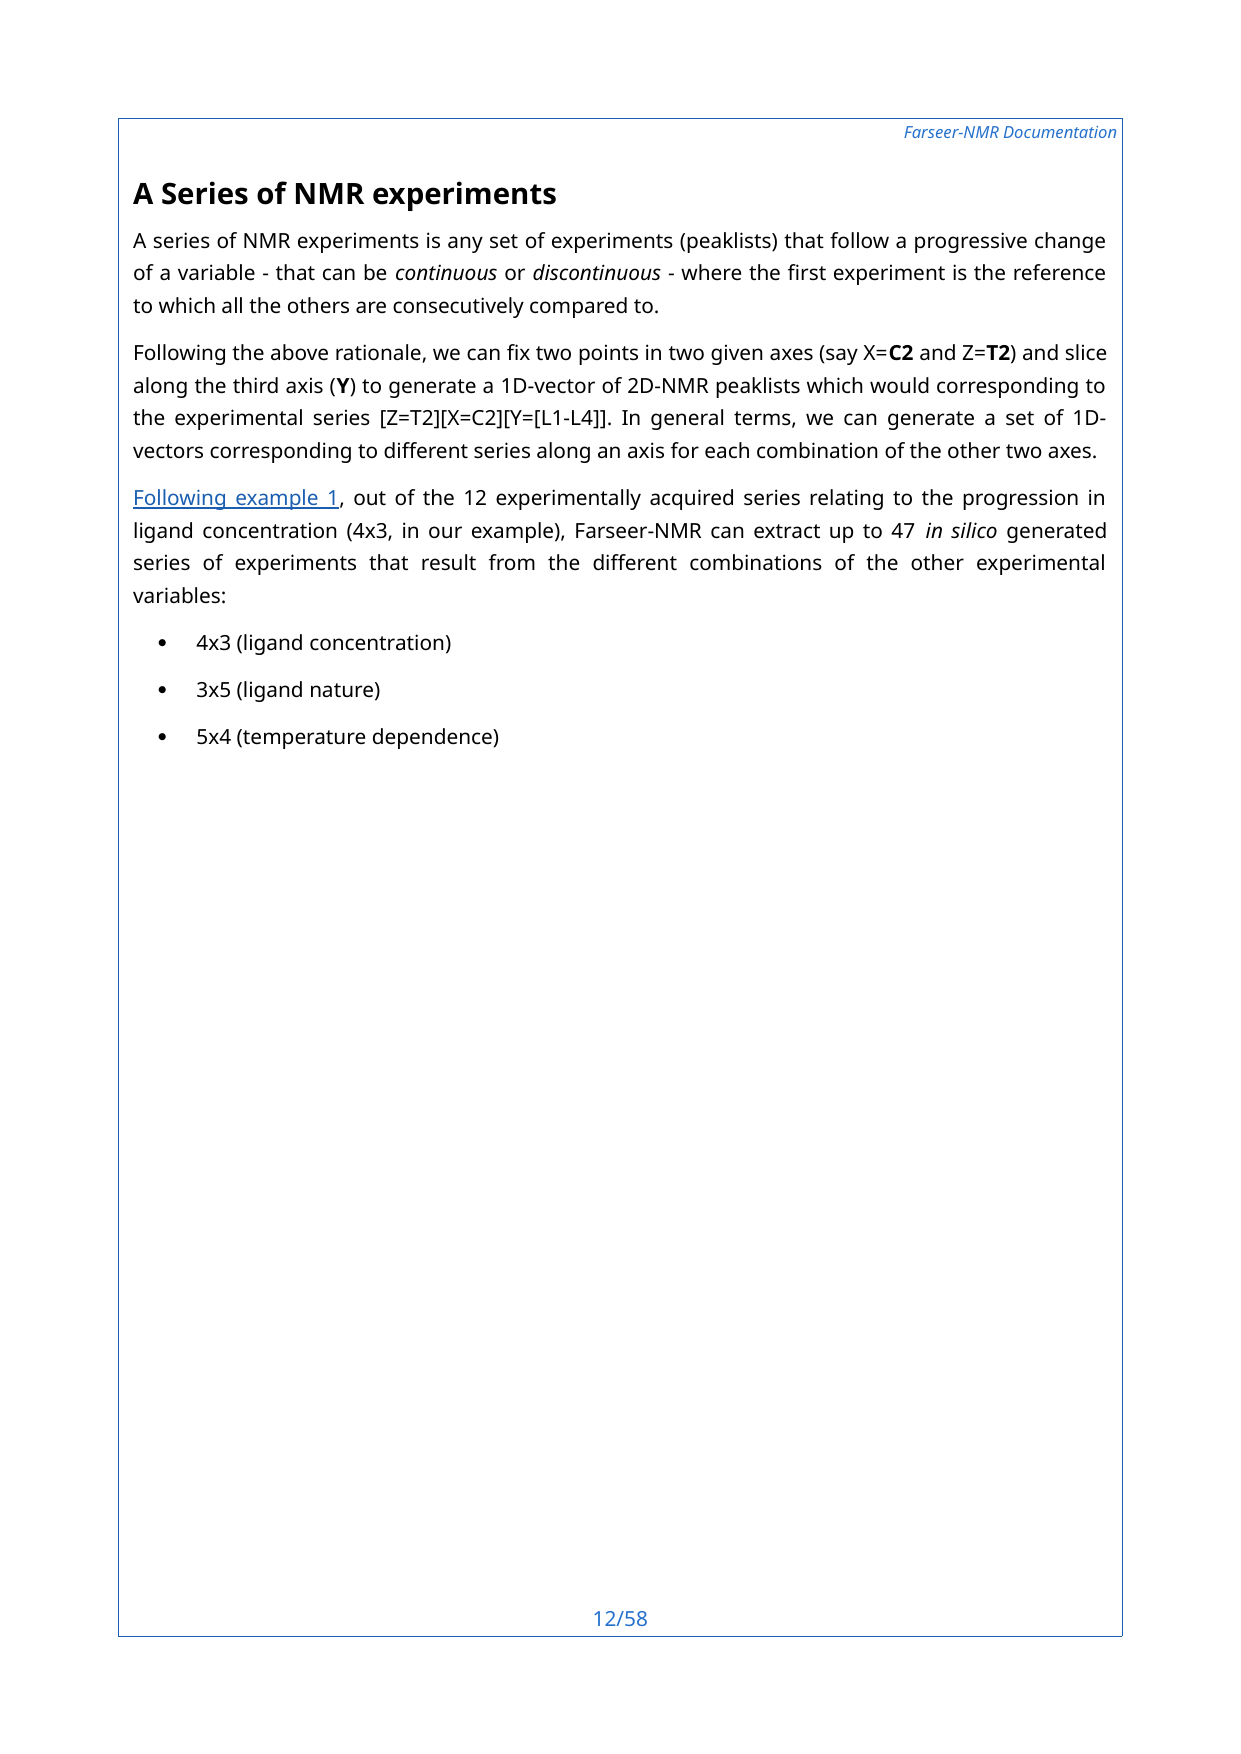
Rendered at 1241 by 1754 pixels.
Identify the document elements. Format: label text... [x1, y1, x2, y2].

list 5x4 (temperature dependence) [159, 722, 1119, 751]
subtitle A Series of NMR experiments [133, 173, 1119, 213]
text Following example 1, out of the 12 experimentally acquired series relating to the progression in ligand concentration (4x3, in our example), Farseer-NMR can extract up to 47 in silico generated series of experiments that result from the different combinations of the other experimental variables: [133, 483, 1107, 609]
text A series of NMR experiments is any set of experiments (peaklists) that follow a progressive change of a variable - that can be continuous or discontinuous - where the first experiment is the reference to which all the others are consecutively compared to. [133, 226, 1107, 319]
list 3x5 (ligand nature) [159, 675, 1119, 704]
list 4x3 (ligand concentration) [159, 628, 1119, 657]
text Following the above rationale, we can fix two points in two given axes (say X=C2 and Z=T2) and slice along the third axis (Y) to generate a 1D-vector of 2D-NMR peaklists which would corresponding to the experimental series [Z=T2][X=C2][Y=[L1-L4]]. In general terms, we can generate a set of 1D-vectors corresponding to different series along an axis for each combination of the other two axes. [133, 338, 1107, 464]
